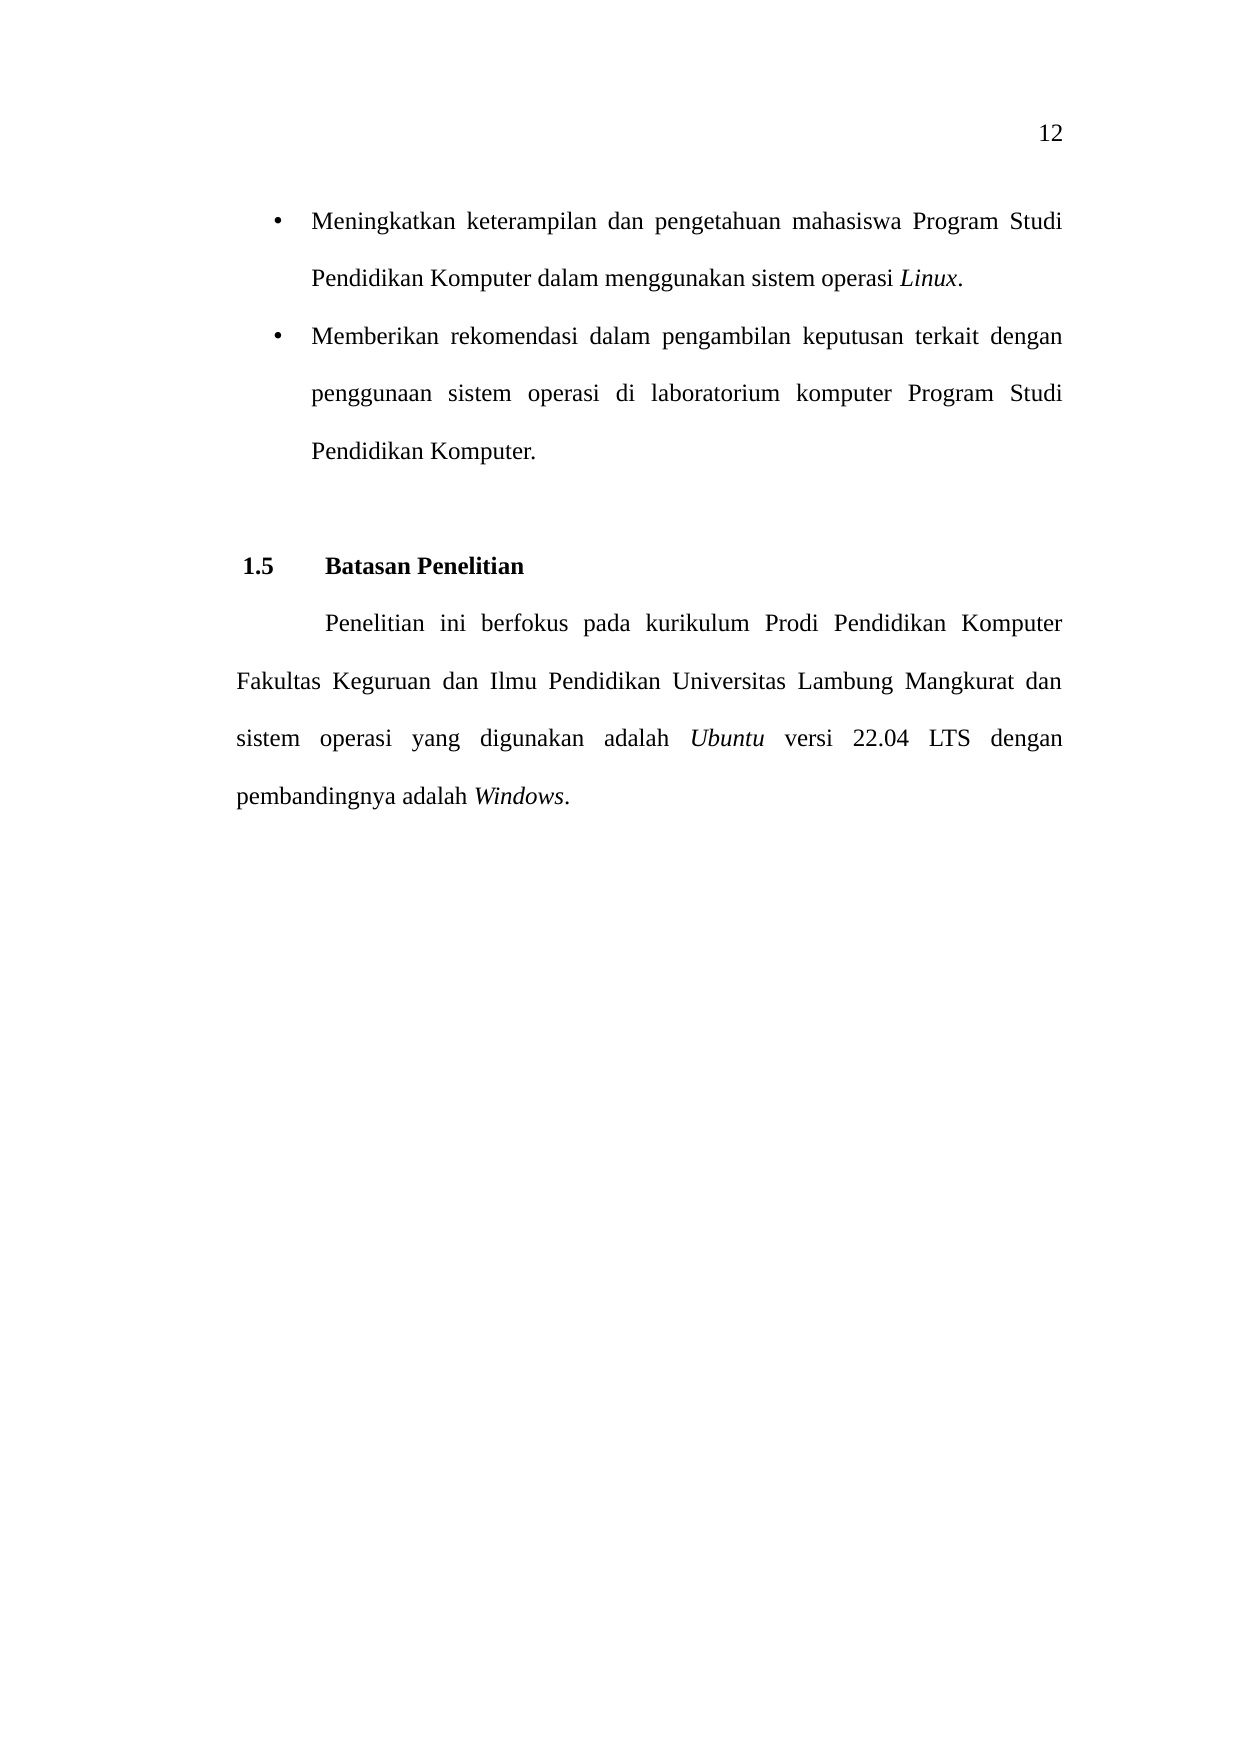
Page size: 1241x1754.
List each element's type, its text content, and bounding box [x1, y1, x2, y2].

text Penelitian ini berfokus pada kurikulum Prodi Pendidikan Komputer Fakultas Keguruan dan Ilmu Pendidikan Universitas Lambung Mangkurat dan sistem operasi yang digunakan adalah Ubuntu versi 22.04 LTS dengan pembandingnya adalah Windows. [236, 608, 1063, 810]
list Memberikan rekomendasi dalam pengambilan keputusan terkait dengan penggunaan sistem operasi di laboratorium komputer Program Studi Pendidikan Komputer. [274, 321, 1063, 465]
list Meningkatkan keterampilan dan pengetahuan mahasiswa Program Studi Pendidikan Komputer dalam menggunakan sistem operasi Linux. [274, 206, 1063, 292]
subtitle Batasan Penelitian [236, 551, 1063, 580]
